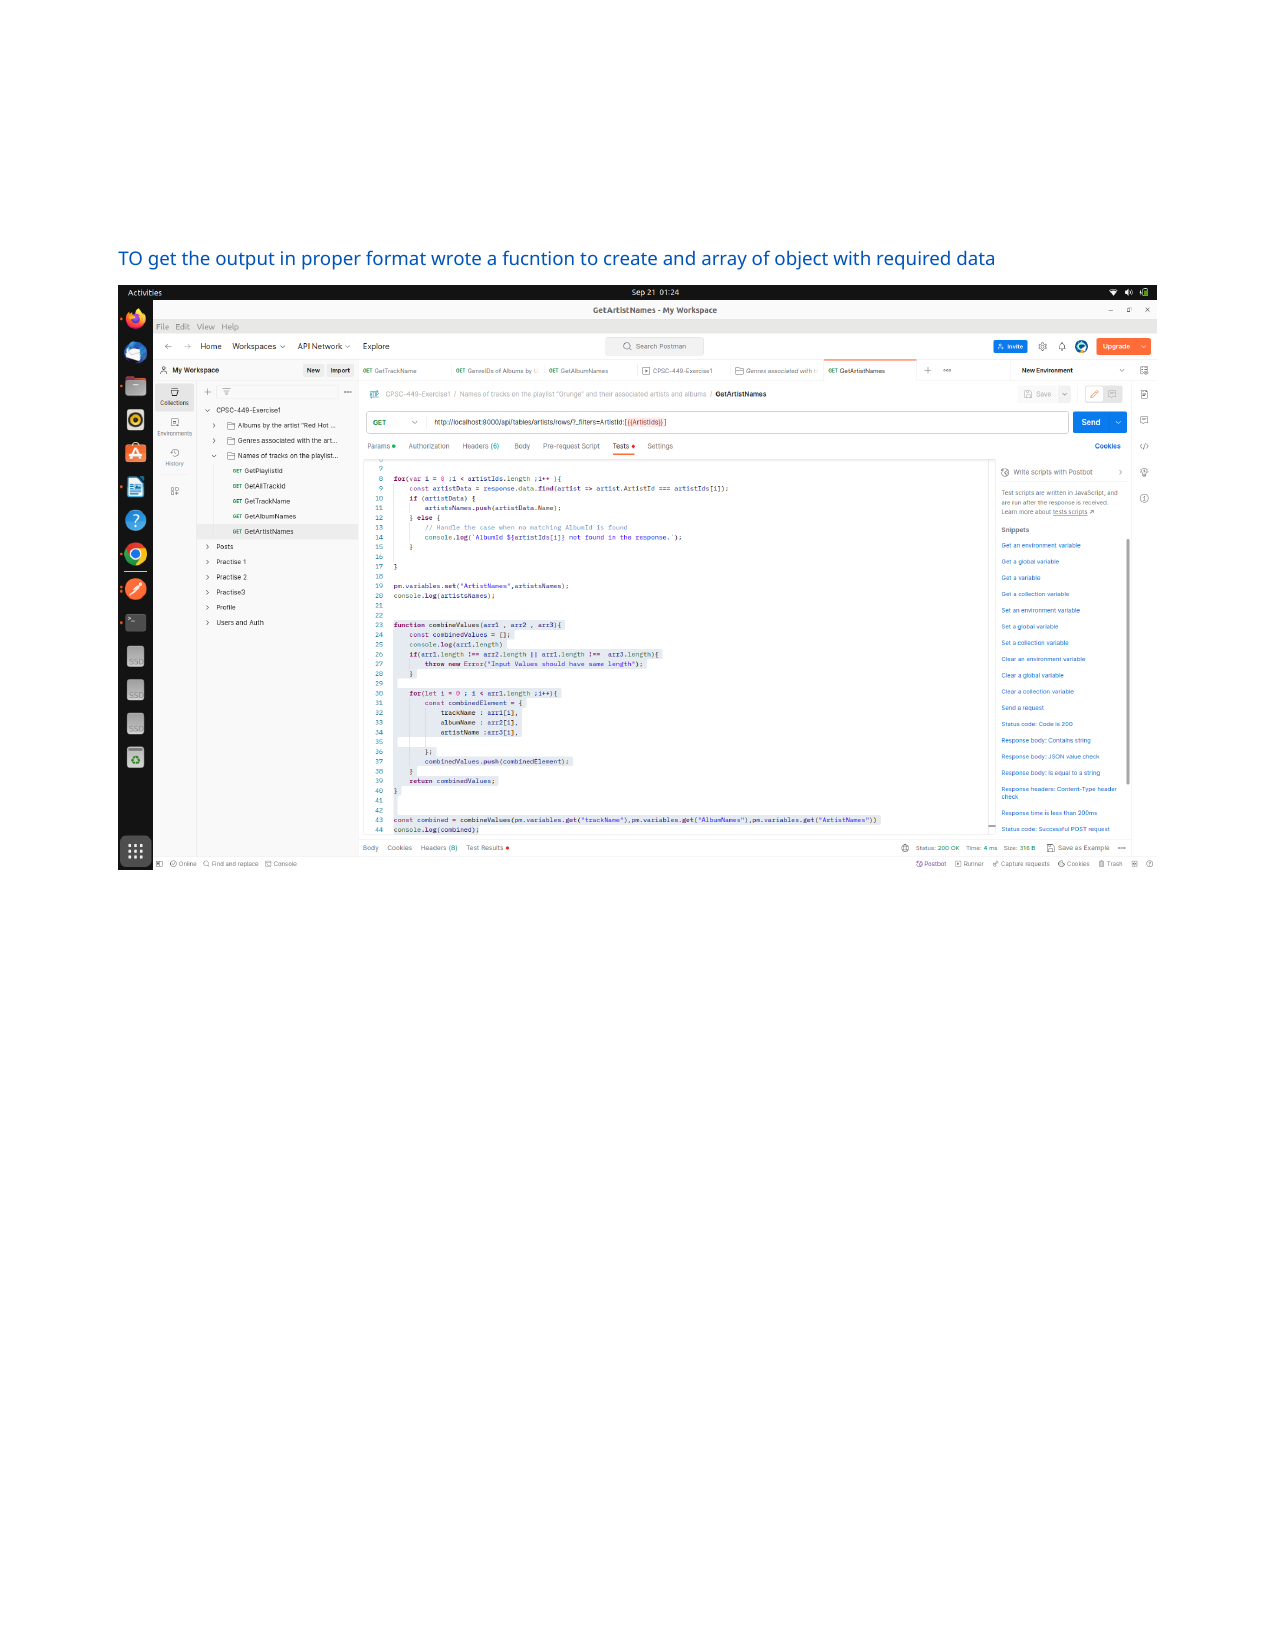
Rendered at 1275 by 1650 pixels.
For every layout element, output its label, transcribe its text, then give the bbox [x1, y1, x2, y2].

picture [118, 285, 1157, 870]
text TO get the output in proper format wrote a fucntion to create and array of object with required data [118, 246, 1157, 285]
text [118, 870, 1157, 946]
